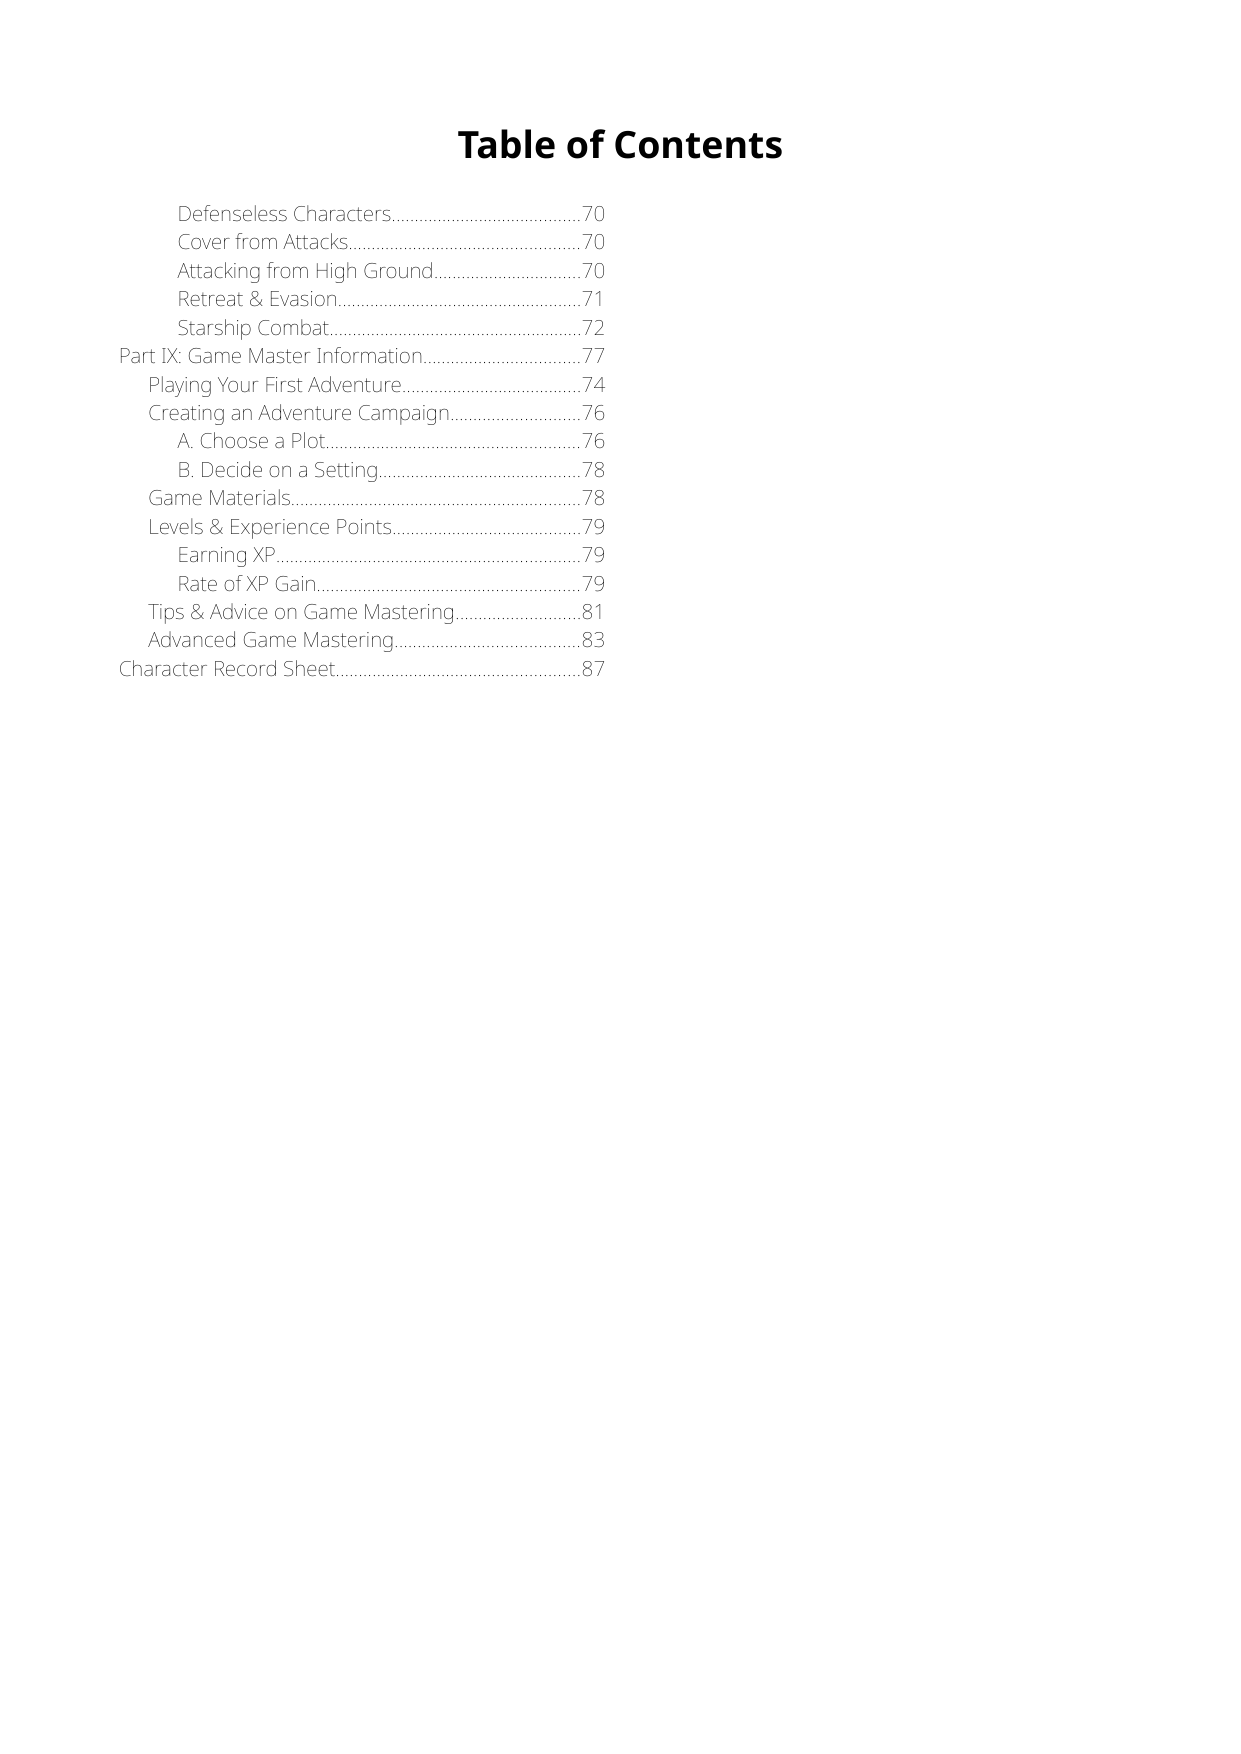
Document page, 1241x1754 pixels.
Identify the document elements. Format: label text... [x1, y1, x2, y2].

text Game Materials 78 [148, 483, 605, 512]
text Earning XP 79 [177, 540, 605, 569]
text Cover from Attacks 70 [177, 227, 605, 256]
text Starship Combat 72 [177, 313, 605, 341]
text B. Decide on a Setting 78 [177, 455, 605, 483]
text Rate of XP Gain 79 [177, 569, 605, 597]
text Levels & Experience Points 79 [148, 512, 605, 540]
text Tips & Advice on Game Mastering 81 [148, 597, 605, 626]
text Retreat & Evasion 71 [177, 284, 605, 313]
text Advanced Game Mastering 83 [148, 626, 605, 654]
text Part IX: Game Master Information 77 [118, 341, 605, 370]
text Attacking from High Ground 70 [177, 256, 605, 284]
text Defenseless Characters 70 [177, 199, 605, 227]
text A. Choose a Plot 76 [177, 427, 605, 455]
text Creating an Adventure Campaign 76 [148, 398, 605, 427]
text Playing Your First Adventure 74 [148, 370, 605, 398]
text Character Record Sheet 87 [118, 654, 605, 682]
